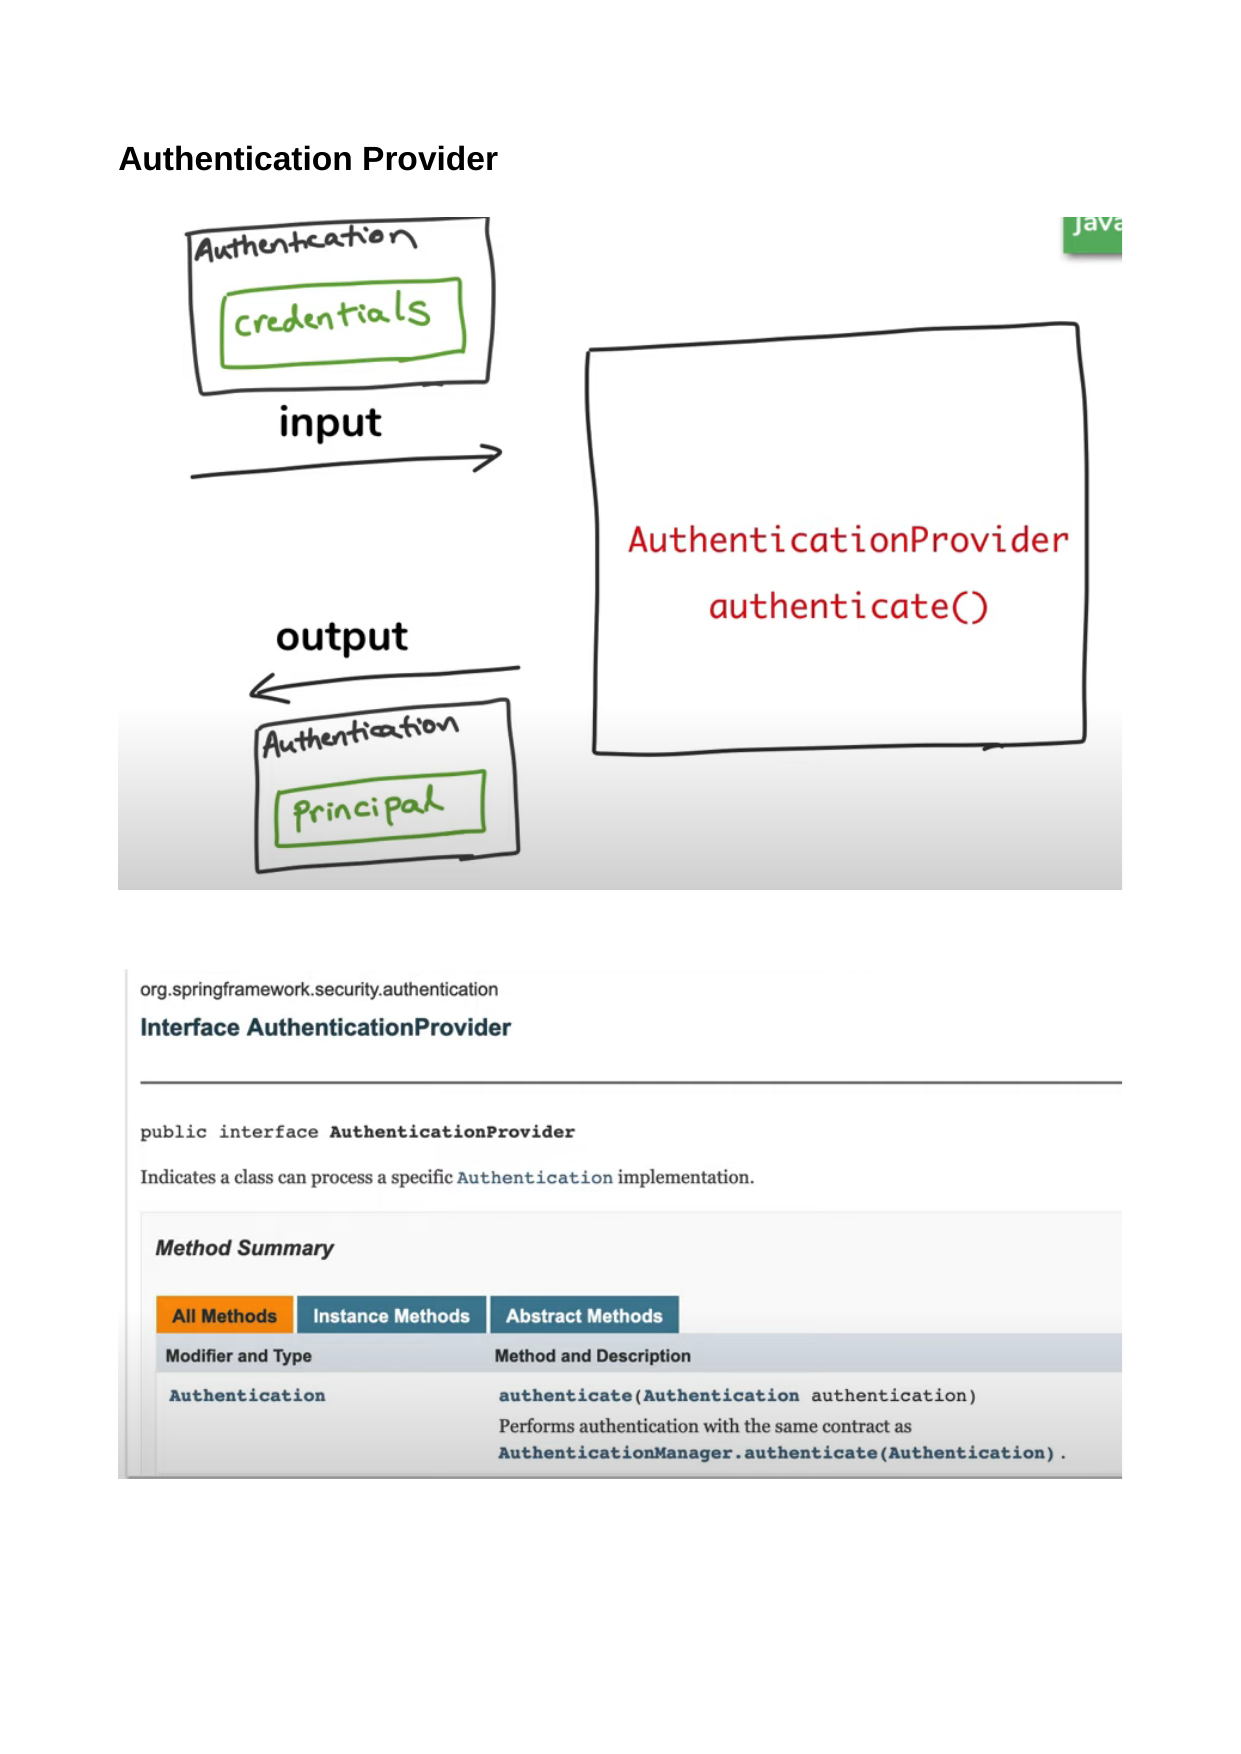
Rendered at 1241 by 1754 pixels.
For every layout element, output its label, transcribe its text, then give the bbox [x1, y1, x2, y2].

picture [118, 217, 1123, 890]
subtitle Authentication Provider [118, 139, 1122, 178]
picture [118, 969, 1123, 1479]
